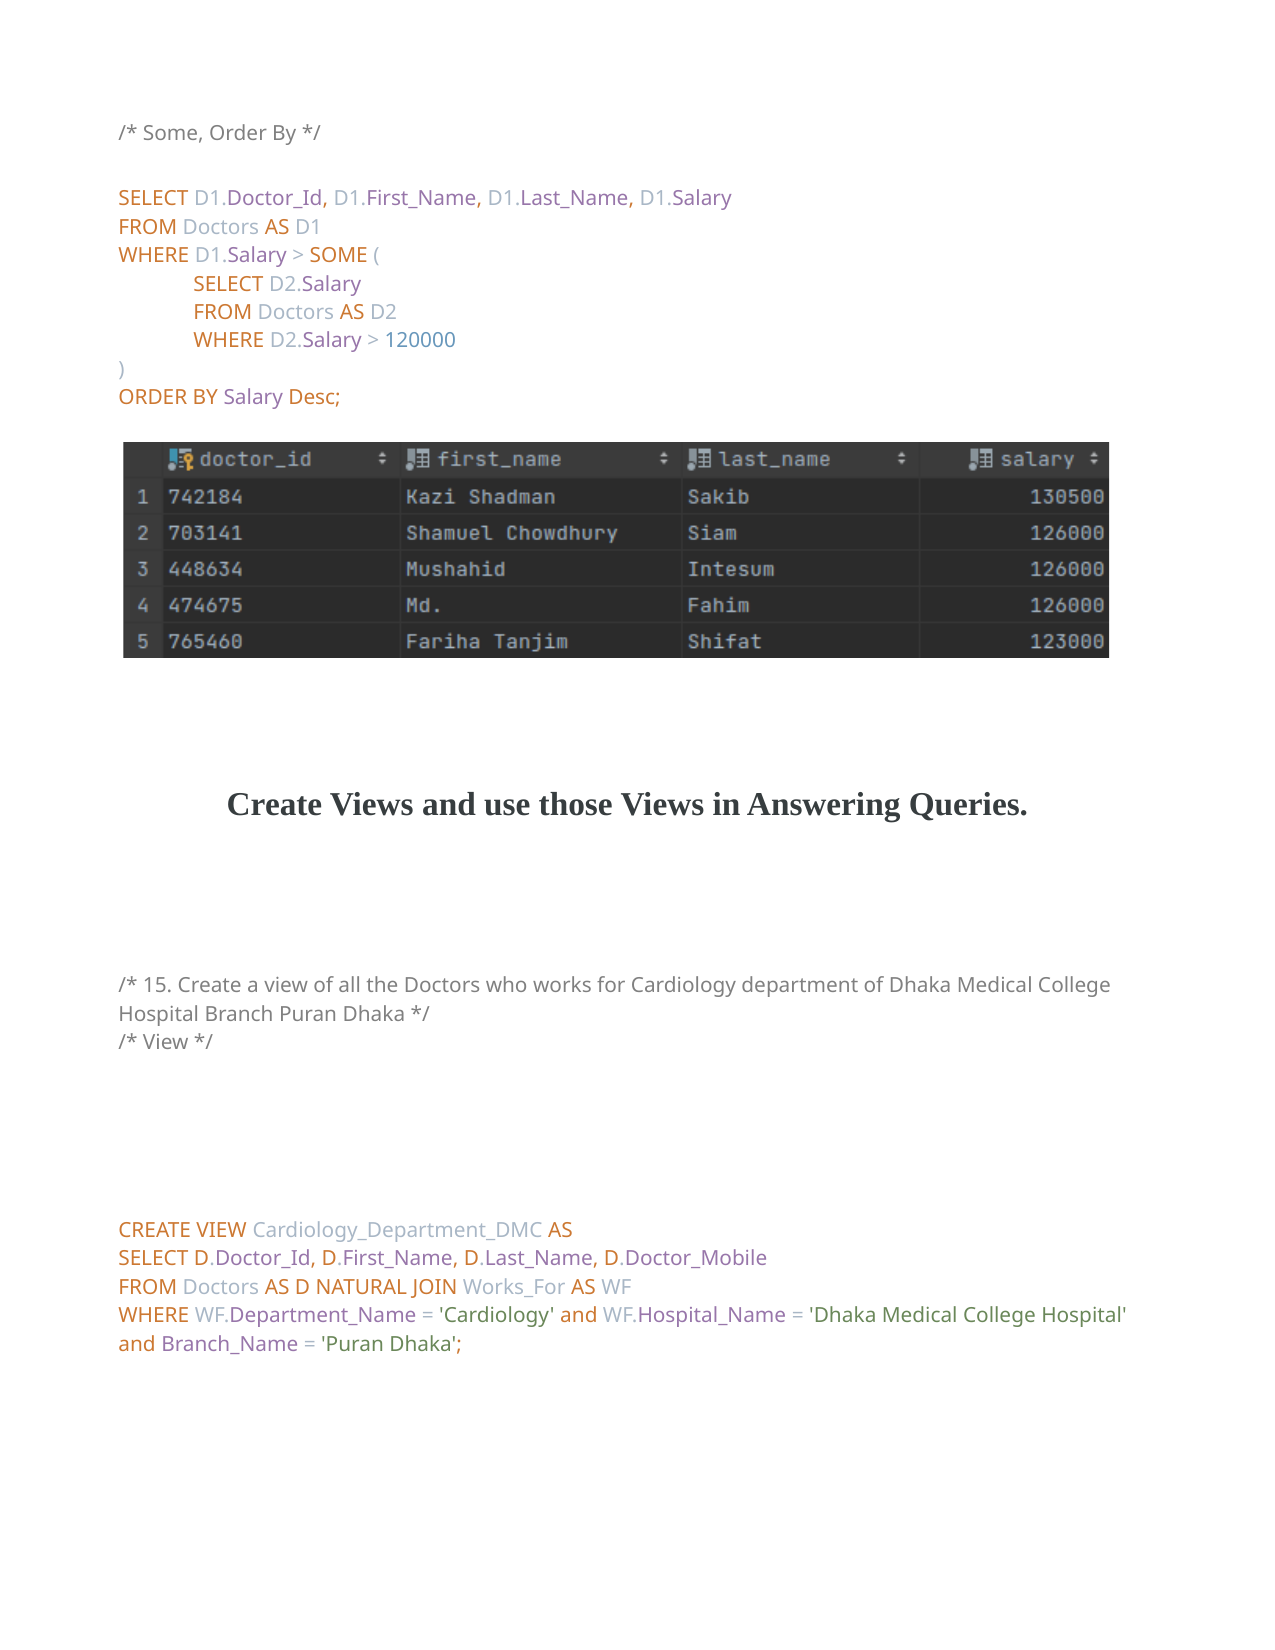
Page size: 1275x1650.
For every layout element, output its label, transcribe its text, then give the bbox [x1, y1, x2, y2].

text Create Views and use those Views in Answering Queries. [118, 785, 1155, 823]
text CREATE VIEW Cardiology_Department_DMC AS SELECT D.Doctor_Id, D.First_Name, D.Last_Name, D.Doctor_Mobile FROM Doctors AS D NATURAL JOIN Works_For AS WF WHERE WF.Department_Name = 'Cardiology' and WF.Hospital_Name = 'Dhaka Medical College Hospital' and Branch_Name = 'Puran Dhaka'; [118, 1215, 1155, 1357]
picture [123, 442, 1110, 658]
text /* Some, Order By */ SELECT D1.Doctor_Id, D1.First_Name, D1.Last_Name, D1.Salary FROM Doctors AS D1 WHERE D1.Salary > SOME ( SELECT D2.Salary FROM Doctors AS D2 WHERE D2.Salary > 120000 ) ORDER BY Salary Desc; [118, 118, 1155, 411]
text /* 15. Create a view of all the Doctors who works for Cardiology department of Dhaka Medical College Hospital Branch Puran Dhaka */ /* View */ [118, 971, 1155, 1130]
